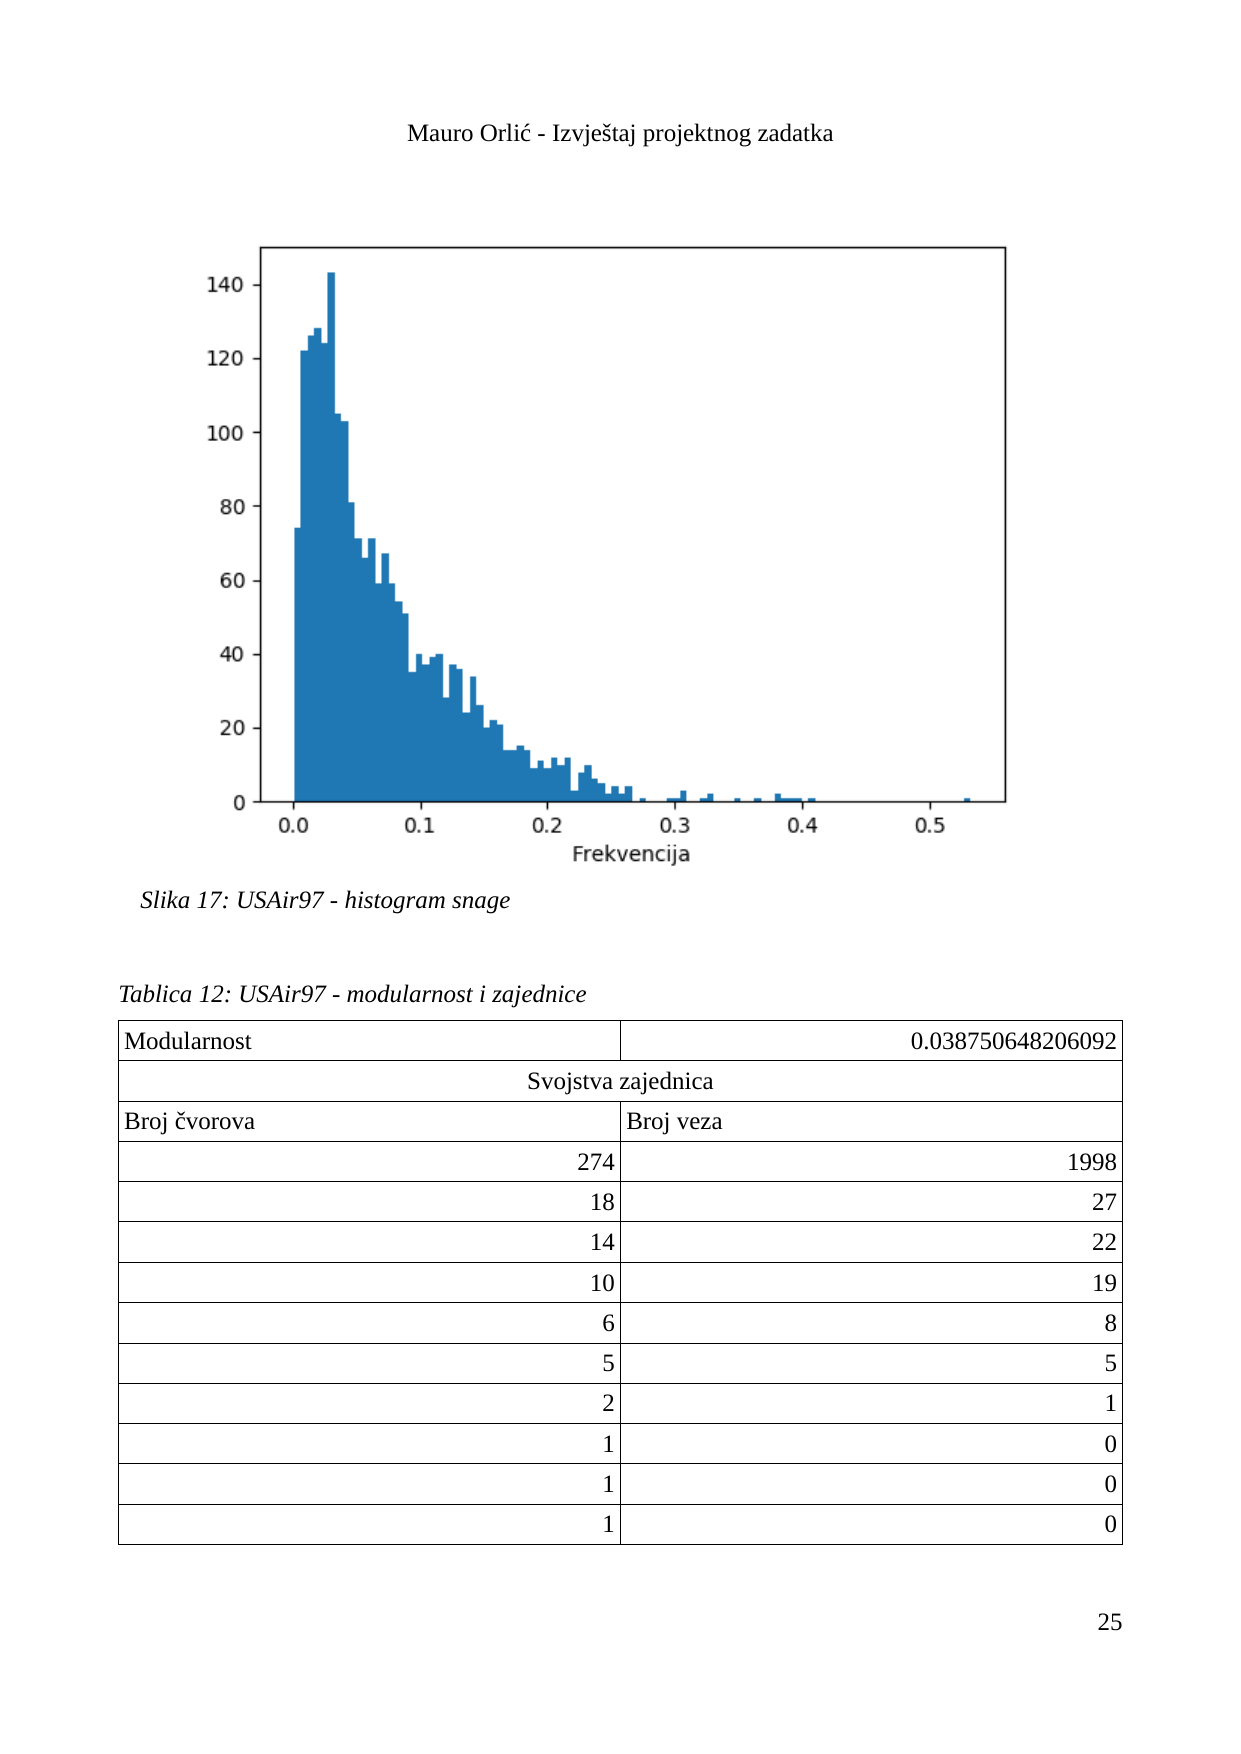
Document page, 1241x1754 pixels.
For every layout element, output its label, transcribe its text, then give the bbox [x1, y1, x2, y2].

picture [140, 160, 1101, 881]
table_cell 27 [621, 1182, 1122, 1221]
text Tablica 12: USAir97 - modularnost i zajednice [118, 979, 1122, 1007]
table_cell 5 [621, 1344, 1122, 1383]
table_cell 5 [119, 1344, 620, 1383]
table_header 0.038750648206092 [621, 1021, 1122, 1060]
table_cell 0 [621, 1464, 1122, 1504]
table_cell Broj čvorova [119, 1102, 620, 1141]
table_cell 1 [621, 1384, 1122, 1423]
table_cell 18 [119, 1182, 620, 1221]
table_cell 1 [119, 1505, 620, 1544]
table_cell 0 [621, 1424, 1122, 1463]
table_header Modularnost [119, 1021, 620, 1060]
table_cell Svojstva zajednica [119, 1061, 1122, 1101]
table_cell 22 [621, 1222, 1122, 1262]
table_cell 19 [621, 1263, 1122, 1302]
table_cell 10 [119, 1263, 620, 1302]
table_cell 2 [119, 1384, 620, 1423]
table_cell Broj veza [621, 1102, 1122, 1141]
table_cell 8 [621, 1303, 1122, 1342]
table_cell 1 [119, 1464, 620, 1504]
table_cell 0 [621, 1505, 1122, 1544]
table_cell 274 [119, 1142, 620, 1181]
table_cell 1 [119, 1424, 620, 1463]
table_cell 14 [119, 1222, 620, 1262]
table_cell 6 [119, 1303, 620, 1342]
table_cell 1998 [621, 1142, 1122, 1181]
text Slika 17: USAir97 - histogram snage [140, 881, 1100, 914]
